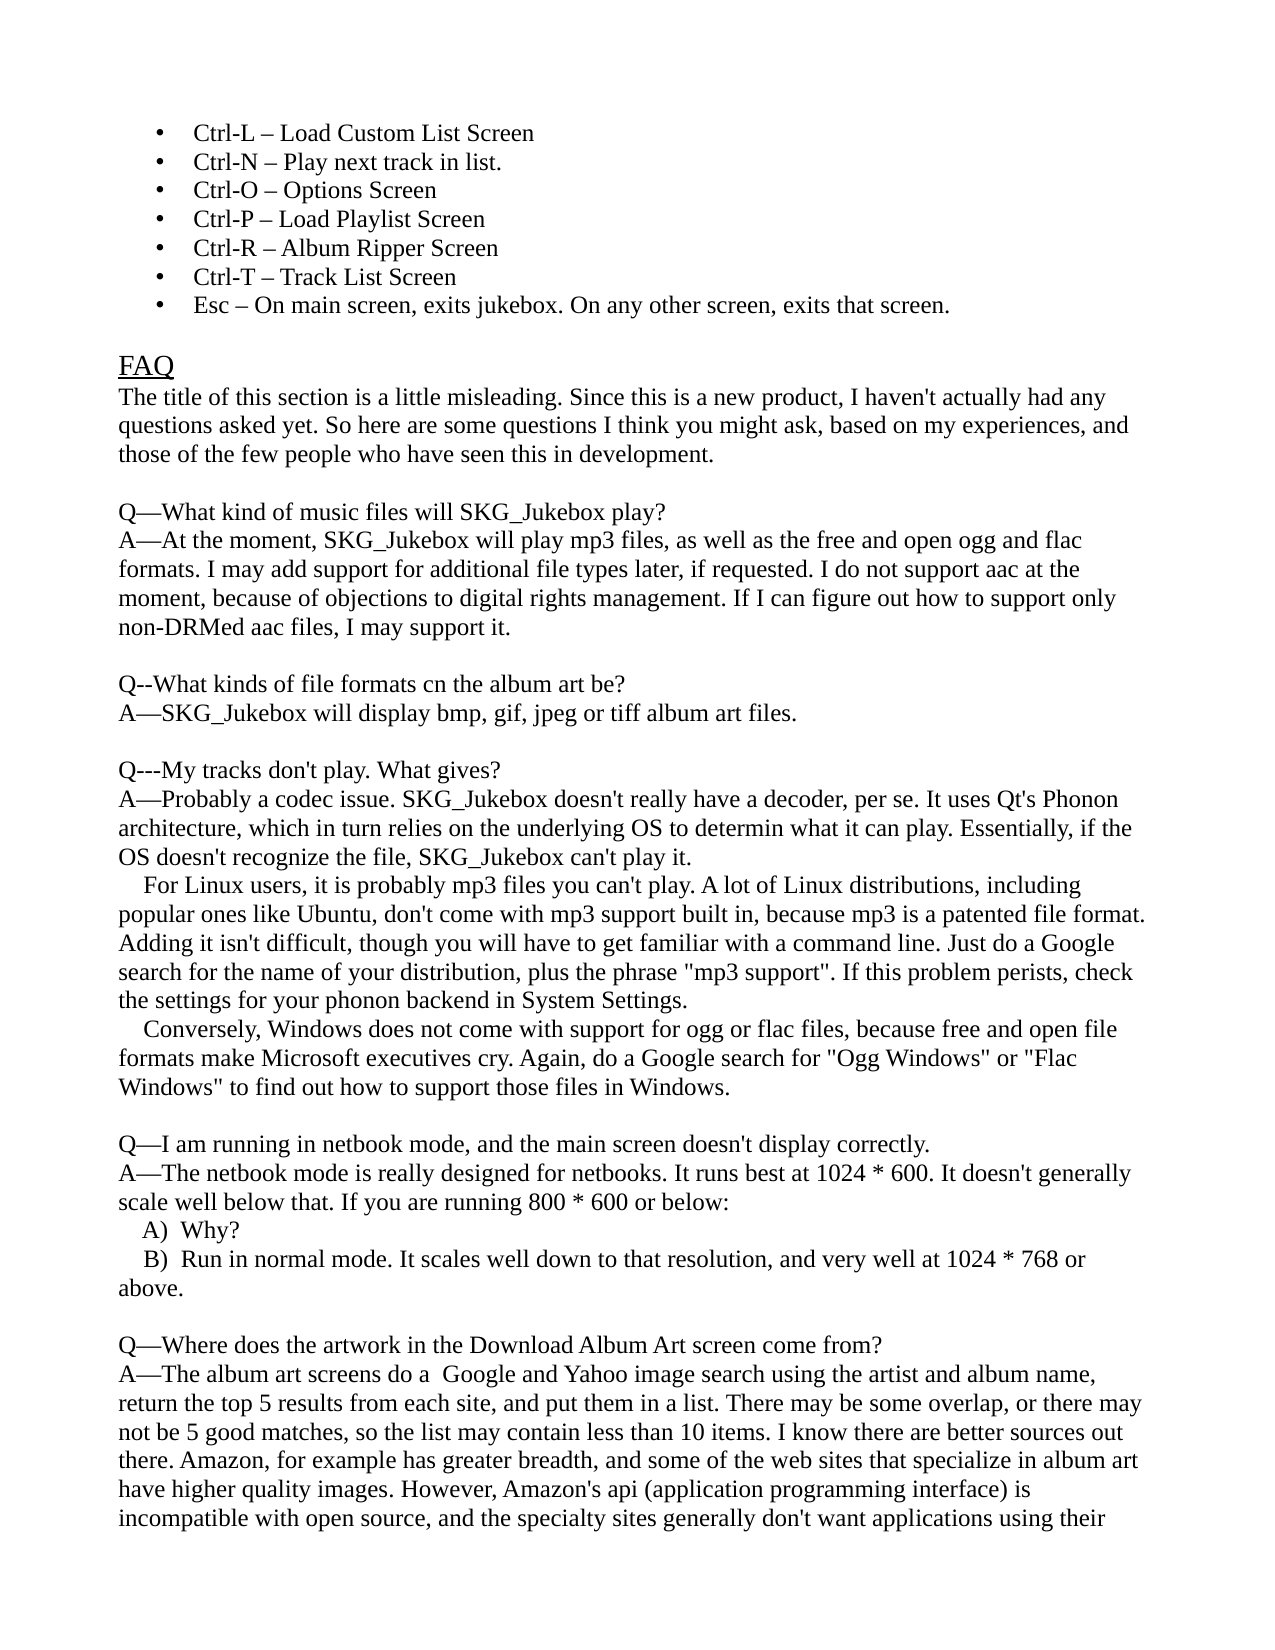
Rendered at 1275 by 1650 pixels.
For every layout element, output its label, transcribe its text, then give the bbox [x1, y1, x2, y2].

text Q—Where does the artwork in the Download Album Art screen come from? [118, 1330, 1157, 1359]
list Ctrl-T – Track List Screen [156, 262, 1157, 291]
text Conversely, Windows does not come with support for ogg or flac files, because free and open file formats make Microsoft executives cry. Again, do a Google search for "Ogg Windows" or "Flac Windows" to find out how to support those files in Windows. [118, 1014, 1157, 1100]
text A—Probably a codec issue. SKG_Jukebox doesn't really have a decoder, per se. It uses Qt's Phonon architecture, which in turn relies on the underlying OS to determin what it can play. Essentially, if the OS doesn't recognize the file, SKG_Jukebox can't play it. [118, 784, 1157, 870]
text A—The netbook mode is really designed for netbooks. It runs best at 1024 * 600. It doesn't generally scale well below that. If you are running 800 * 600 or below: [118, 1158, 1157, 1215]
text The title of this section is a little misleading. Since this is a new product, I haven't actually had any questions asked yet. So here are some questions I think you might ask, based on my experiences, and those of the few people who have seen this in development. [118, 382, 1157, 468]
list Ctrl-N – Play next track in list. [156, 147, 1157, 176]
text For Linux users, it is probably mp3 files you can't play. A lot of Linux distributions, including popular ones like Ubuntu, don't come with mp3 support built in, because mp3 is a patented file format. Adding it isn't difficult, though you will have to get familiar with a command line. Just do a Google search for the name of your distribution, plus the phrase "mp3 support". If this problem perists, check the settings for your phonon backend in System Settings. [118, 870, 1157, 1014]
list Esc – On main screen, exits jukebox. On any other screen, exits that screen. [156, 291, 1157, 319]
text Q—What kind of music files will SKG_Jukebox play? [118, 497, 1157, 525]
text Q—I am running in netbook mode, and the main screen doesn't display correctly. [118, 1129, 1157, 1158]
text FAQ [118, 348, 1157, 382]
list Ctrl-P – Load Playlist Screen [156, 204, 1157, 233]
text A—SKG_Jukebox will display bmp, gif, jpeg or tiff album art files. [118, 698, 1157, 727]
text Q---My tracks don't play. What gives? [118, 755, 1157, 784]
text Q--What kinds of file formats cn the album art be? [118, 669, 1157, 698]
text A—At the moment, SKG_Jukebox will play mp3 files, as well as the free and open ogg and flac formats. I may add support for additional file types later, if requested. I do not support aac at the moment, because of objections to digital rights management. If I can figure out how to support only non-DRMed aac files, I may support it. [118, 525, 1157, 640]
text A—The album art screens do a Google and Yahoo image search using the artist and album name, return the top 5 results from each site, and put them in a list. There may be some overlap, or there may not be 5 good matches, so the list may contain less than 10 items. I know there are better sources out there. Amazon, for example has greater breadth, and some of the web sites that specialize in album art have higher quality images. However, Amazon's api (application programming interface) is incompatible with open source, and the specialty sites generally don't want applications using their [118, 1359, 1157, 1532]
list Ctrl-L – Load Custom List Screen [156, 118, 1157, 147]
list Ctrl-R – Album Ripper Screen [156, 233, 1157, 262]
list Ctrl-O – Options Screen [156, 176, 1157, 204]
text A) Why? [118, 1215, 1157, 1244]
text B) Run in normal mode. It scales well down to that resolution, and very well at 1024 * 768 or above. [118, 1244, 1157, 1302]
